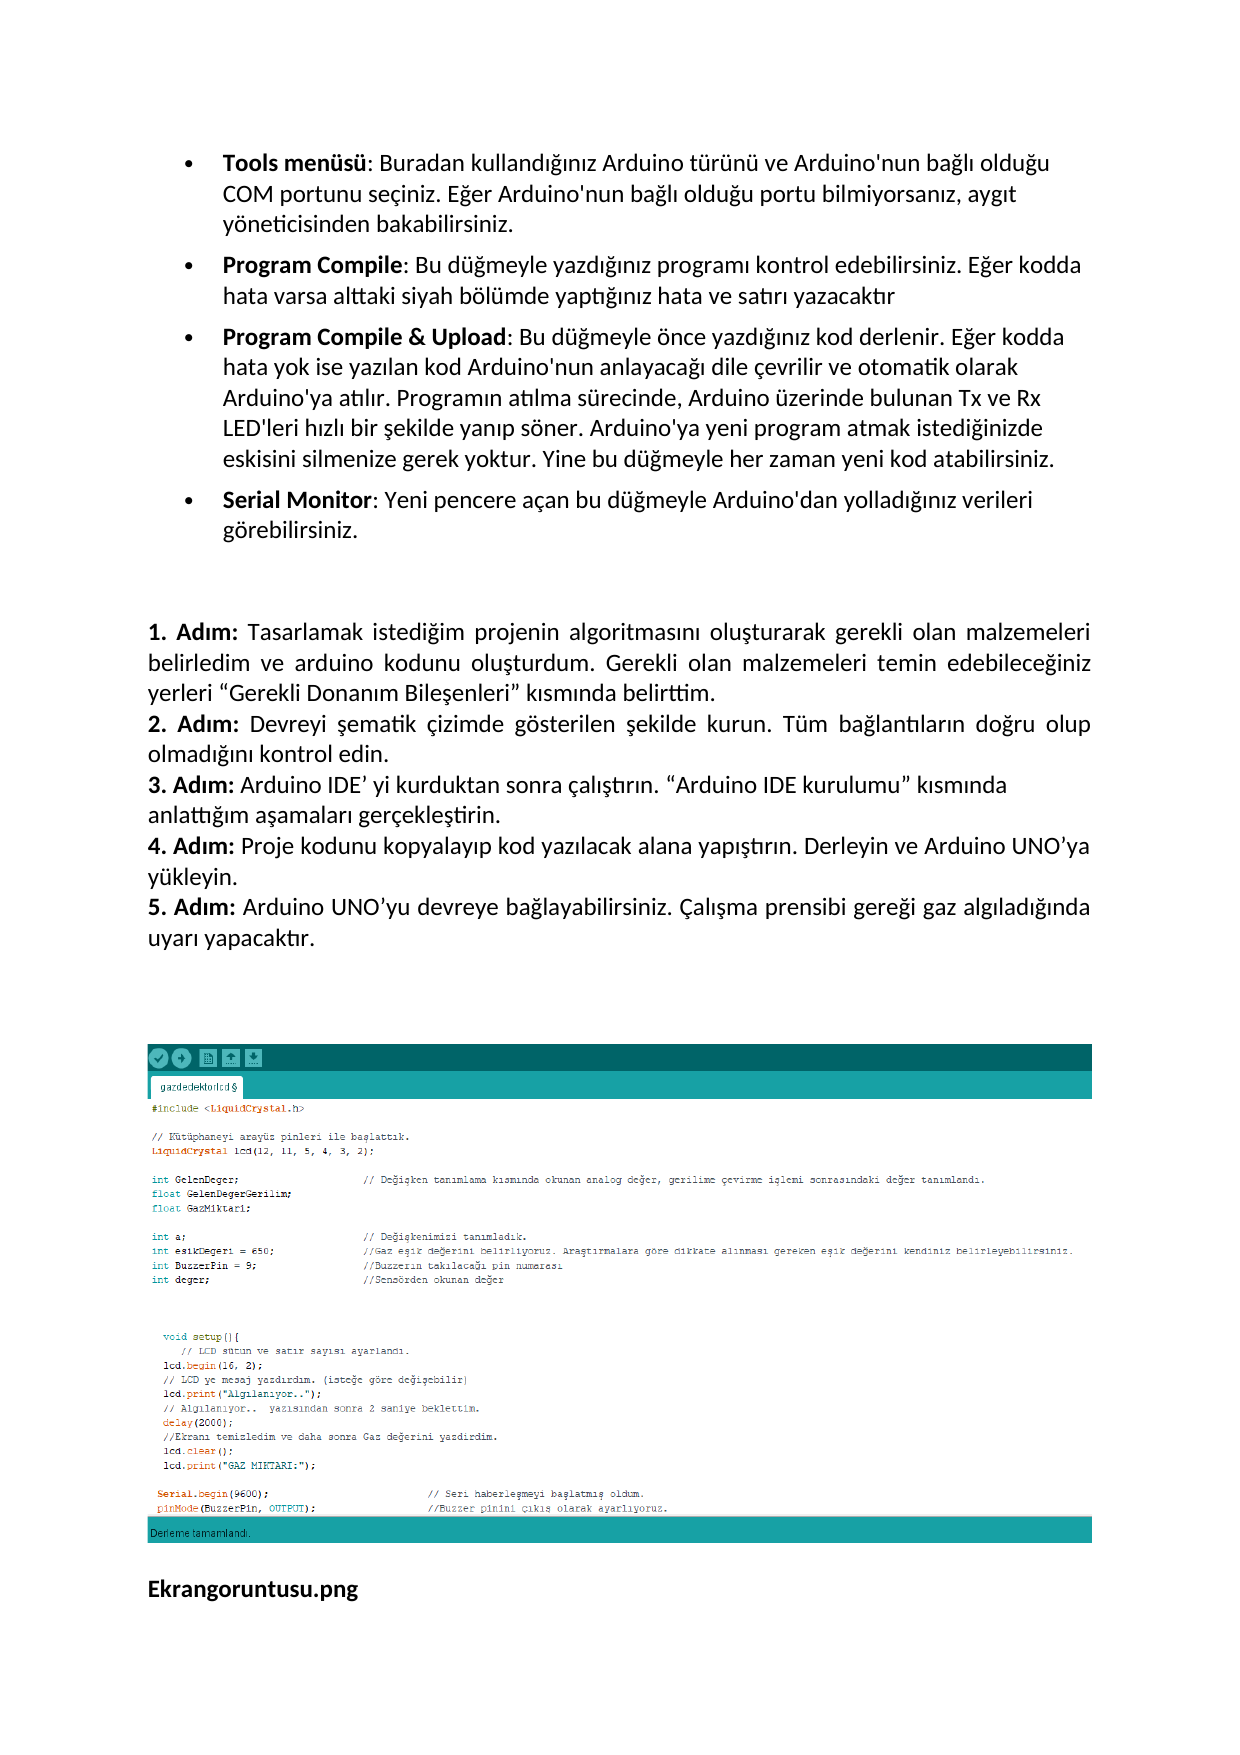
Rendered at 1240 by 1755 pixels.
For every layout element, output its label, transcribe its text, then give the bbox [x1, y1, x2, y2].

text 4. Adım: Proje kodunu kopyalayıp kod yazılacak alana yapıştırın. Derleyin ve Arduino UNO’ya yükleyin. [148, 830, 1092, 891]
text 5. Adım: Arduino UNO’yu devreye bağlayabilirsiniz. Çalışma prensibi gereği gaz algıladığında uyarı yapacaktır. [148, 891, 1092, 952]
text 2. Adım: Devreyi şematik çizimde gösterilen şekilde kurun. Tüm bağlantıların doğru olup olmadığını kontrol edin. [148, 708, 1092, 769]
list Program Compile: Bu düğmeyle yazdığınız programı kontrol edebilirsiniz. Eğer kodda hata varsa alttaki siyah bölümde yaptığınız hata ve satırı yazacaktır [185, 249, 1092, 311]
list Serial Monitor: Yeni pencere açan bu düğmeyle Arduino'dan yolladığınız verileri görebilirsiniz. [185, 484, 1092, 545]
text 3. Adım: Arduino IDE’ yi kurduktan sonra çalıştırın. “Arduino IDE kurulumu” kısmında anlattığım aşamaları gerçekleştirin. [148, 769, 1092, 830]
list Program Compile & Upload: Bu düğmeyle önce yazdığınız kod derlenir. Eğer kodda hata yok ise yazılan kod Arduino'nun anlayacağı dile çevrilir ve otomatik olarak Arduino'ya atılır. Programın atılma sürecinde, Arduino üzerinde bulunan Tx ve Rx LED'leri hızlı bir şekilde yanıp söner. Arduino'ya yeni program atmak istediğinizde eskisini silmenize gerek yoktur. Yine bu düğmeyle her zaman yeni kod atabilirsiniz. [185, 321, 1092, 474]
text Ekrangoruntusu.png [148, 1573, 1092, 1604]
text 1. Adım: Tasarlamak istediğim projenin algoritmasını oluşturarak gerekli olan malzemeleri belirledim ve arduino kodunu oluşturdum. Gerekli olan malzemeleri temin edebileceğiniz yerleri “Gerekli Donanım Bileşenleri” kısmında belirttim. [148, 617, 1092, 708]
list Tools menüsü: Buradan kullandığınız Arduino türünü ve Arduino'nun bağlı olduğu COM portunu seçiniz. Eğer Arduino'nun bağlı olduğu portu bilmiyorsanız, aygıt yöneticisinden bakabilirsiniz. [185, 148, 1092, 239]
